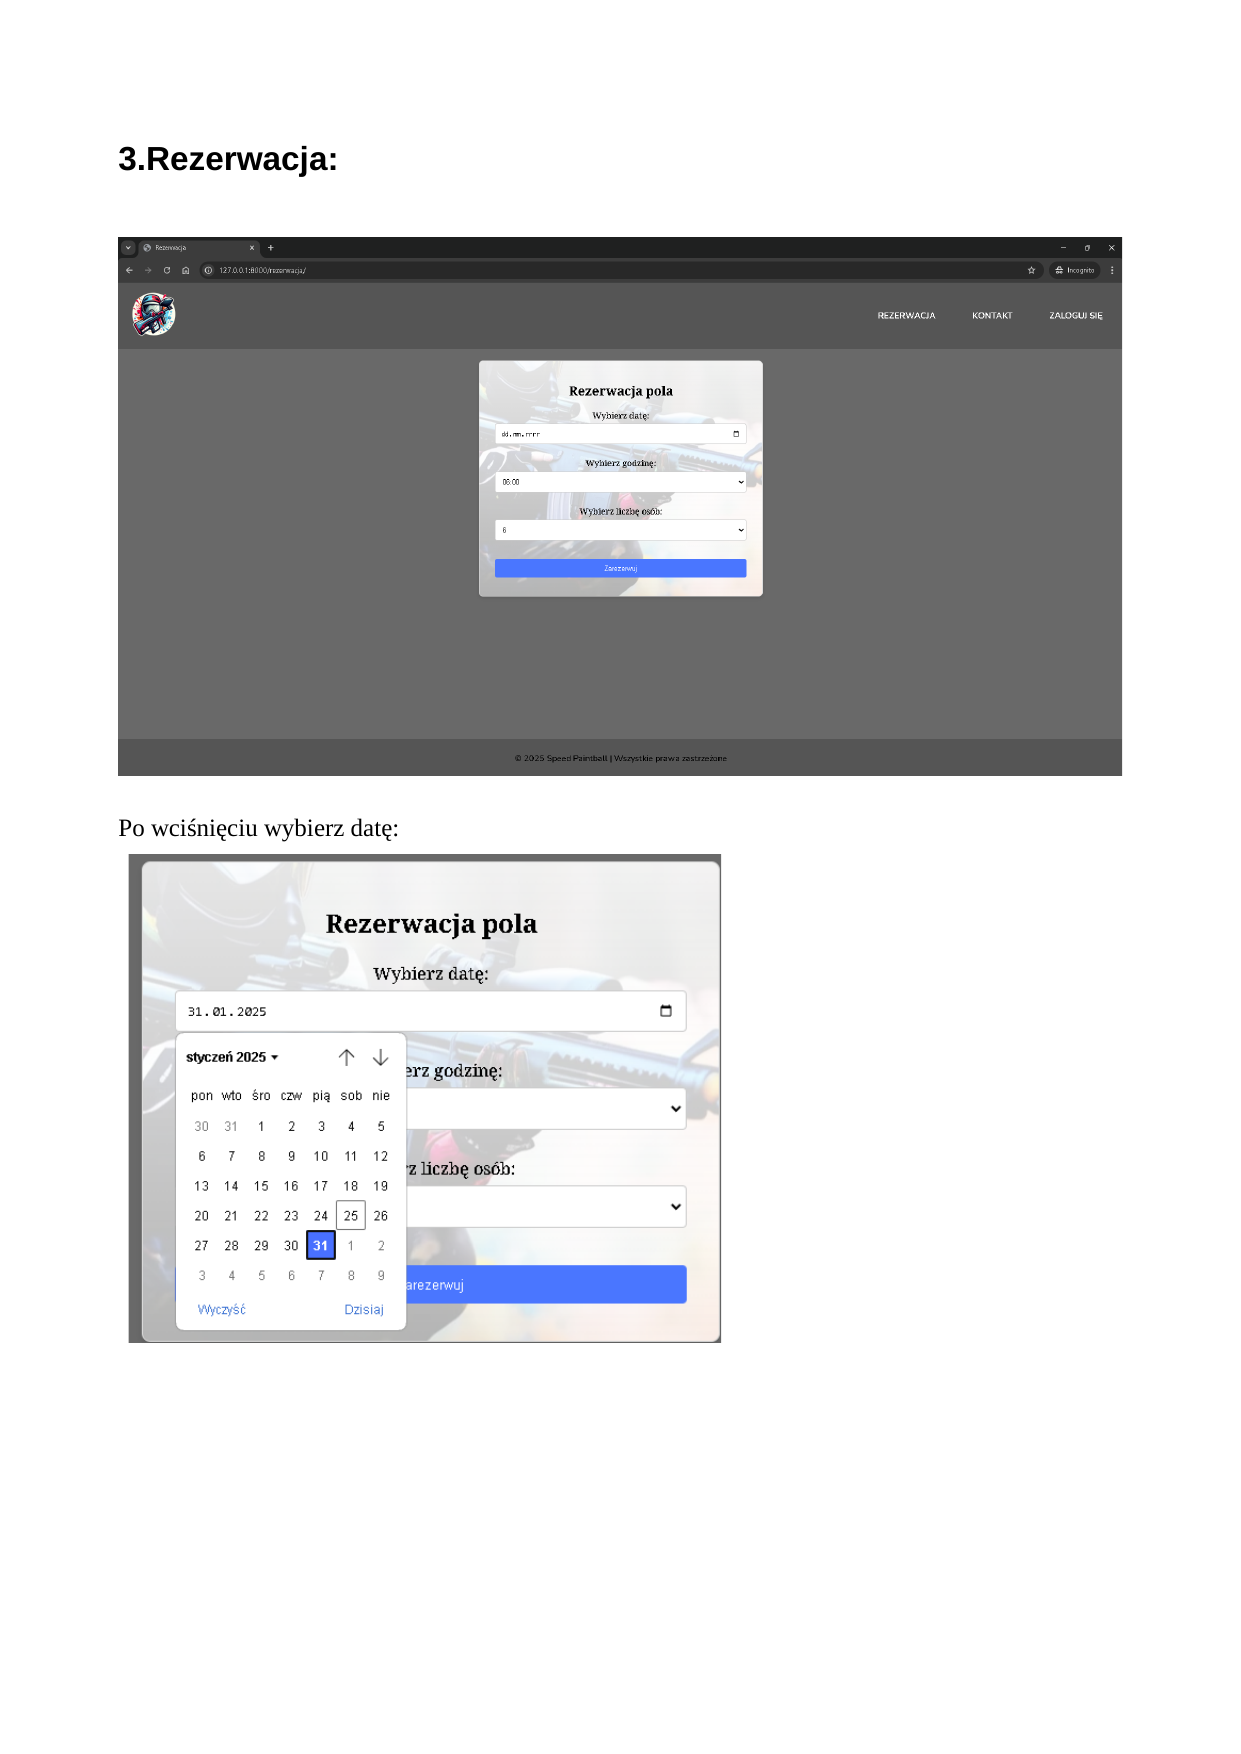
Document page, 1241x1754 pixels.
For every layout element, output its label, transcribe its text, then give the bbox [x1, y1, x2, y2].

text Po wciśnięciu wybierz datę: [118, 776, 1122, 875]
picture [118, 237, 1123, 776]
subtitle 3.Rezerwacja: [118, 139, 1122, 177]
picture [128, 854, 722, 1343]
